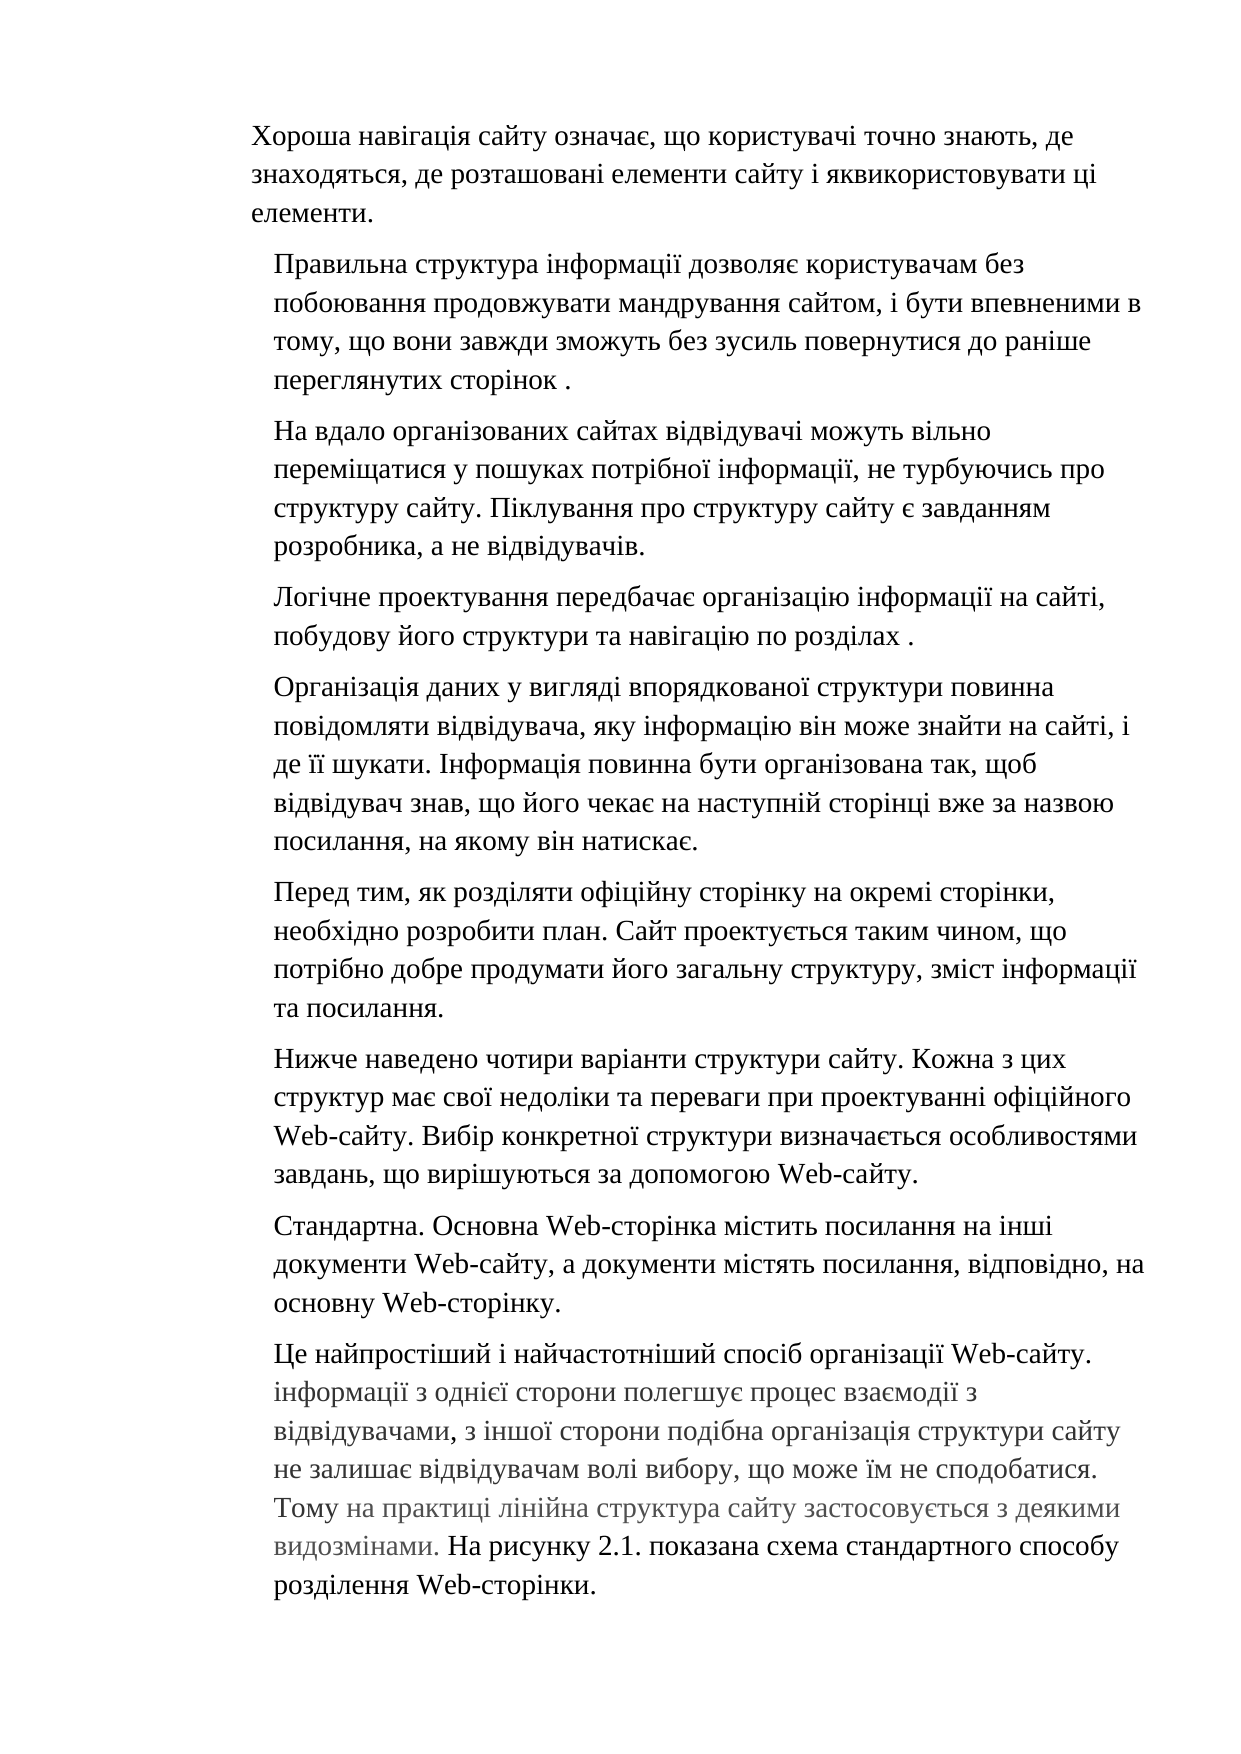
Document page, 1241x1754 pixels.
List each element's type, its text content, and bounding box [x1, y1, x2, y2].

text Перед тим, як розділяти офіційну сторінку на окремі сторінки, необхідно розробити план. Сайт проектується таким чином, що потрібно добре продумати його загальну структуру, зміст інформації та посилання. [273, 874, 1152, 1023]
text Це найпростіший і найчастотніший спосіб організації Web-сайту. інформації з однієї сторони полегшує процес взаємодії з відвідувачами, з іншої сторони подібна організація структури сайту не залишає відвідувачам волі вибору, що може їм не сподобатися. Тому на практиці лінійна структура сайту застосовується з деякими видозмінами. На рисунку 2.1. показана схема стандартного способу розділення Web-сторінки. [273, 1336, 1152, 1601]
text Логічне проектування передбачає організацію інформації на сайті, побудову його структури та навігацію по розділах . [273, 579, 1152, 652]
text Організація даних у вигляді впорядкованої структури повинна повідомляти відвідувача, яку інформацію він може знайти на сайті, і де її шукати. Інформація повинна бути організована так, щоб відвідувач знав, що його чекає на наступній сторінці вже за назвою посилання, на якому він натискає. [273, 669, 1152, 857]
list Хороша навігація сайту означає, що користувачі точно знають, де знаходяться, де розташовані елементи сайту і яквикористовувати ці елементи. [221, 118, 1152, 229]
text Правильна структура інформації дозволяє користувачам без побоювання продовжувати мандрування сайтом, і бути впевненими в тому, що вони завжди зможуть без зусиль повернутися до раніше переглянутих сторінок . [273, 246, 1152, 395]
text Стандартна. Основна Web-сторінка містить посилання на інші документи Web-сайту, а документи містять посилання, відповідно, на основну Web-сторінку. [273, 1208, 1152, 1318]
text На вдало організованих сайтах відвідувачі можуть вільно переміщатися у пошуках потрібної інформації, не турбуючись про структуру сайту. Піклування про структуру сайту є завданням розробника, а не відвідувачів. [273, 413, 1152, 562]
text Нижче наведено чотири варіанти структури сайту. Кожна з цих структур має свої недоліки та переваги при проектуванні офіційного Web-сайту. Вибір конкретної структури визначається особливостями завдань, що вирішуються за допомогою Web-сайту. [273, 1041, 1152, 1190]
